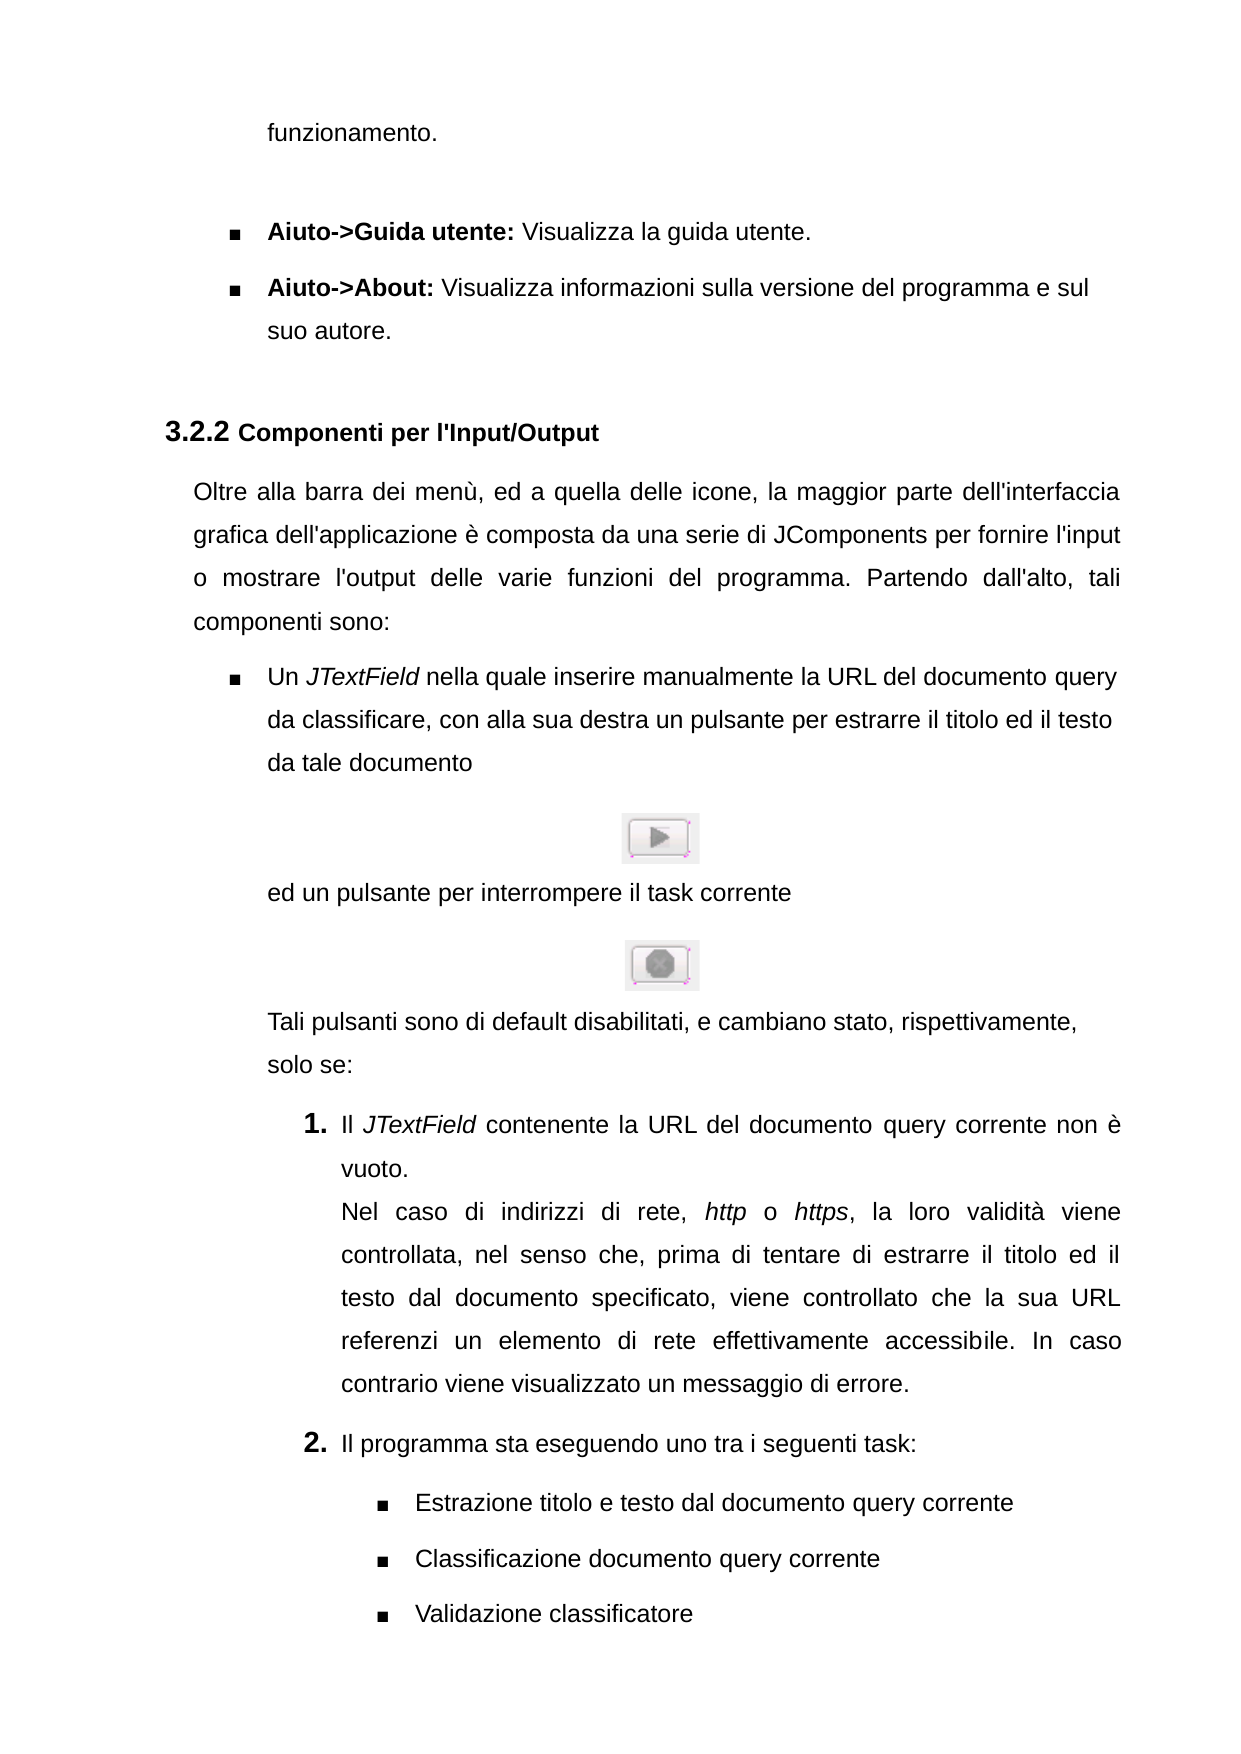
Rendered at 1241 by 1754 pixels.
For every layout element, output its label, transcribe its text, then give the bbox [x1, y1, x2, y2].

list Un JTextField nella quale inserire manualmente la URL del documento query da classificare, con alla sua destra un pulsante per estrarre il titolo ed il testo da tale documento ed un pulsante per interrompere il task corrente Tali pulsanti sono di default disabilitati, e cambiano stato, rispettivamente, solo se: [229, 662, 1122, 1079]
list Aiuto->Guida utente: Visualizza la guida utente. [229, 217, 1122, 246]
list Oltre alla barra dei menù, ed a quella delle icone, la maggior parte dell'interfaccia grafica dell'applicazione è composta da una serie di JComponents per fornire l'input o mostrare l'output delle varie funzioni del programma. Partendo dall'alto, tali componenti sono: [156, 477, 1122, 635]
list funzionamento. [229, 118, 1122, 190]
list Aiuto->About: Visualizza informazioni sulla versione del programma e sul suo autore. [229, 272, 1122, 387]
list Componenti per l'Input/Output [157, 414, 1122, 448]
picture [621, 813, 700, 864]
picture [624, 940, 700, 991]
list Classificazione documento query corrente [377, 1543, 1122, 1572]
list Il JTextField contenente la URL del documento query corrente non è vuoto. Nel caso di indirizzi di rete, http o https, la loro validità viene controllata, nel senso che, prima di tentare di estrarre il titolo ed il testo dal documento specificato, viene controllato che la sua URL referenzi un elemento di rete effettivamente accessibile. In caso contrario viene visualizzato un messaggio di errore. [303, 1106, 1122, 1398]
list Validazione classificatore [377, 1599, 1122, 1628]
list Estrazione titolo e testo dal documento query corrente [377, 1488, 1122, 1517]
list Il programma sta eseguendo uno tra i seguenti task: [303, 1425, 1122, 1459]
